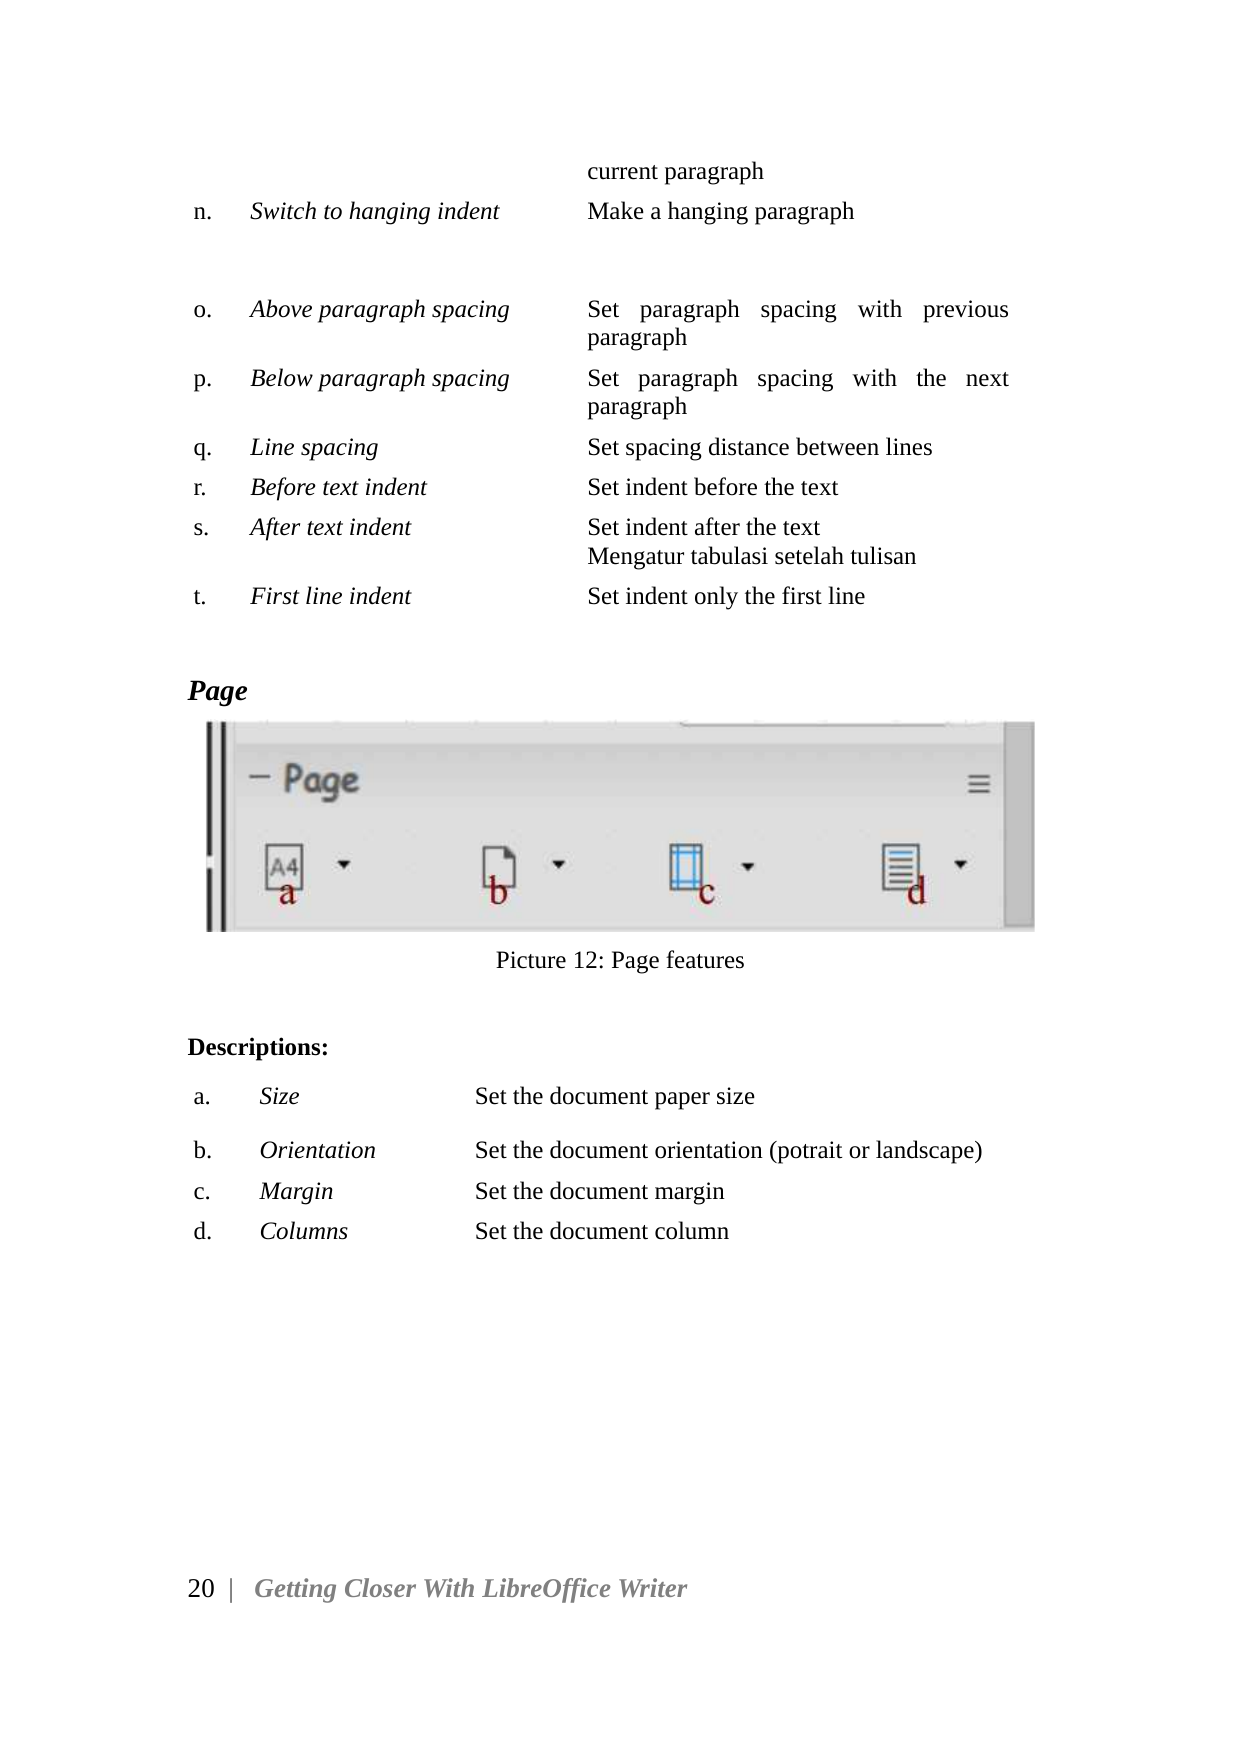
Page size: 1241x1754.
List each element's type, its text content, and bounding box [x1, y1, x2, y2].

table_header Size [254, 1075, 469, 1130]
table_cell Set the document column [469, 1210, 1012, 1250]
table_cell Set indent only the first line [581, 575, 1015, 615]
table_cell s. [188, 506, 244, 575]
table_cell Set spacing distance between lines [581, 426, 1015, 466]
table_cell Above paragraph spacing [245, 288, 581, 357]
table_cell t. [188, 575, 244, 615]
table_cell r. [188, 466, 244, 506]
table_cell Switch to hanging indent [245, 190, 581, 288]
table_cell o. [188, 288, 244, 357]
subtitle Page [187, 673, 1053, 707]
table_cell Make a hanging paragraph [581, 190, 1015, 288]
table_cell Set indent before the text [581, 466, 1015, 506]
table_cell Line spacing [245, 426, 581, 466]
table_header Set the document paper size [469, 1075, 1012, 1130]
table_cell Orientation [254, 1130, 469, 1170]
table_cell After text indent [245, 506, 581, 575]
table_cell b. [188, 1130, 254, 1170]
table_cell current paragraph [581, 150, 1015, 190]
table_cell c. [188, 1170, 254, 1210]
table_cell First line indent [245, 575, 581, 615]
table_cell Margin [254, 1170, 469, 1210]
table_cell [245, 150, 581, 190]
picture [205, 719, 1035, 932]
table_cell Set paragraph spacing with previous paragraph [581, 288, 1015, 357]
table_cell n. [188, 190, 244, 288]
table_cell p. [188, 357, 244, 426]
table_cell Columns [254, 1210, 469, 1250]
table_cell Before text indent [245, 466, 581, 506]
table_cell Set the document margin [469, 1170, 1012, 1210]
table_cell Set paragraph spacing with the next paragraph [581, 357, 1015, 426]
table_cell q. [188, 426, 244, 466]
table_header a. [188, 1075, 254, 1130]
text Descriptions: [187, 1032, 1053, 1061]
text Picture 12: Page features [187, 719, 1053, 974]
table_cell Set the document orientation (potrait or landscape) [469, 1130, 1012, 1170]
table_cell Below paragraph spacing [245, 357, 581, 426]
table_cell [188, 150, 244, 190]
table_cell d. [188, 1210, 254, 1250]
table_cell Set indent after the text Mengatur tabulasi setelah tulisan [581, 506, 1015, 575]
